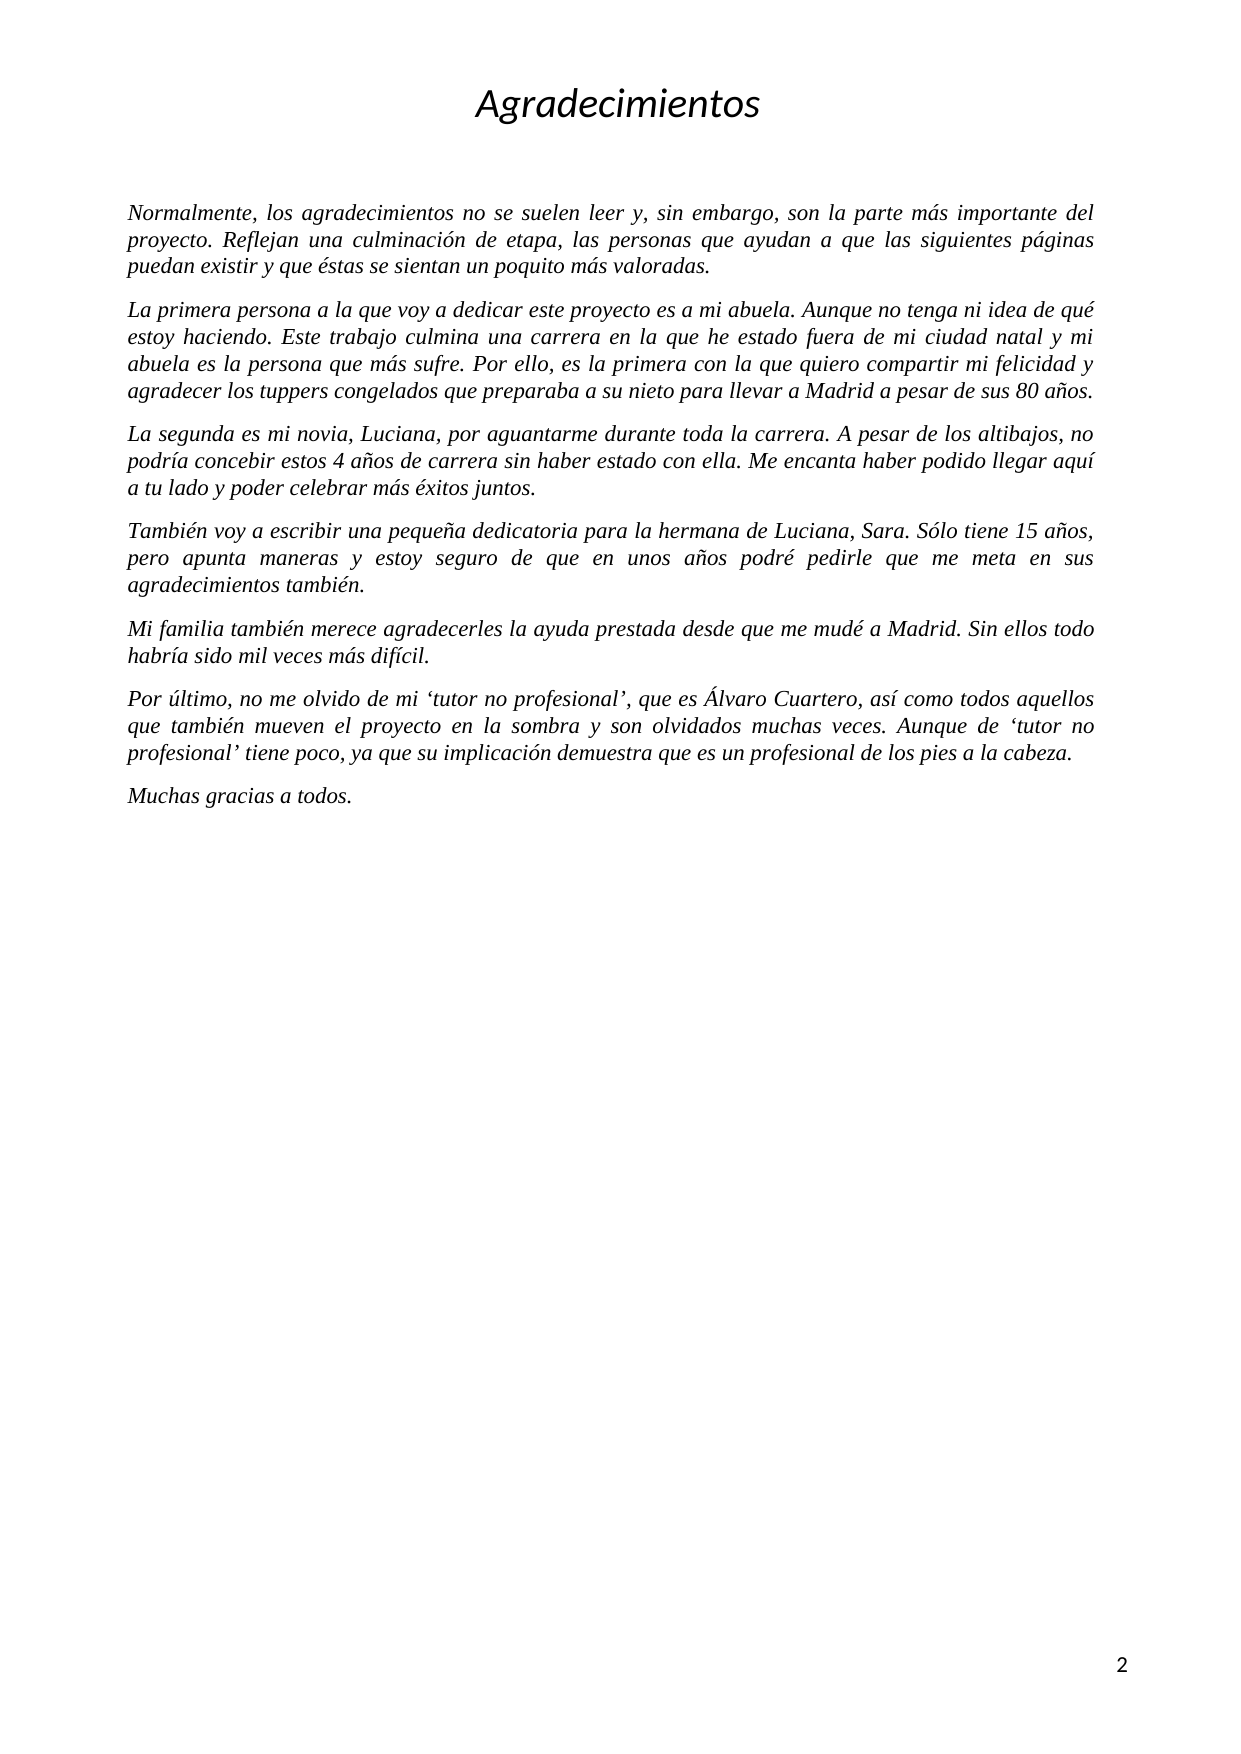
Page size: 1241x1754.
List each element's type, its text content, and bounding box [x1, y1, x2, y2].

text Normalmente, los agradecimientos no se suelen leer y, sin embargo, son la parte más importante del proyecto. Reflejan una culminación de etapa, las personas que ayudan a que las siguientes páginas puedan existir y que éstas se sientan un poquito más valoradas. [127, 199, 1098, 279]
text La segunda es mi novia, Luciana, por aguantarme durante toda la carrera. A pesar de los altibajos, no podría concebir estos 4 años de carrera sin haber estado con ella. Me encanta haber podido llegar aquí a tu lado y poder celebrar más éxitos juntos. [127, 420, 1098, 500]
text Agradecimientos [112, 77, 1128, 128]
text La primera persona a la que voy a dedicar este proyecto es a mi abuela. Aunque no tenga ni idea de qué estoy haciendo. Este trabajo culmina una carrera en la que he estado fuera de mi ciudad natal y mi abuela es la persona que más sufre. Por ello, es la primera con la que quiero compartir mi felicidad y agradecer los tuppers congelados que preparaba a su nieto para llevar a Madrid a pesar de sus 80 años. [127, 296, 1098, 403]
text También voy a escribir una pequeña dedicatoria para la hermana de Luciana, Sara. Sólo tiene 15 años, pero apunta maneras y estoy seguro de que en unos años podré pedirle que me meta en sus agradecimientos también. [127, 517, 1098, 598]
text Por último, no me olvido de mi ‘tutor no profesional’, que es Álvaro Cuartero, así como todos aquellos que también mueven el proyecto en la sombra y son olvidados muchas veces. Aunque de ‘tutor no profesional’ tiene poco, ya que su implicación demuestra que es un profesional de los pies a la cabeza. [127, 685, 1098, 765]
text Mi familia también merece agradecerles la ayuda prestada desde que me mudé a Madrid. Sin ellos todo habría sido mil veces más difícil. [127, 615, 1098, 668]
text Muchas gracias a todos. [127, 782, 1098, 809]
